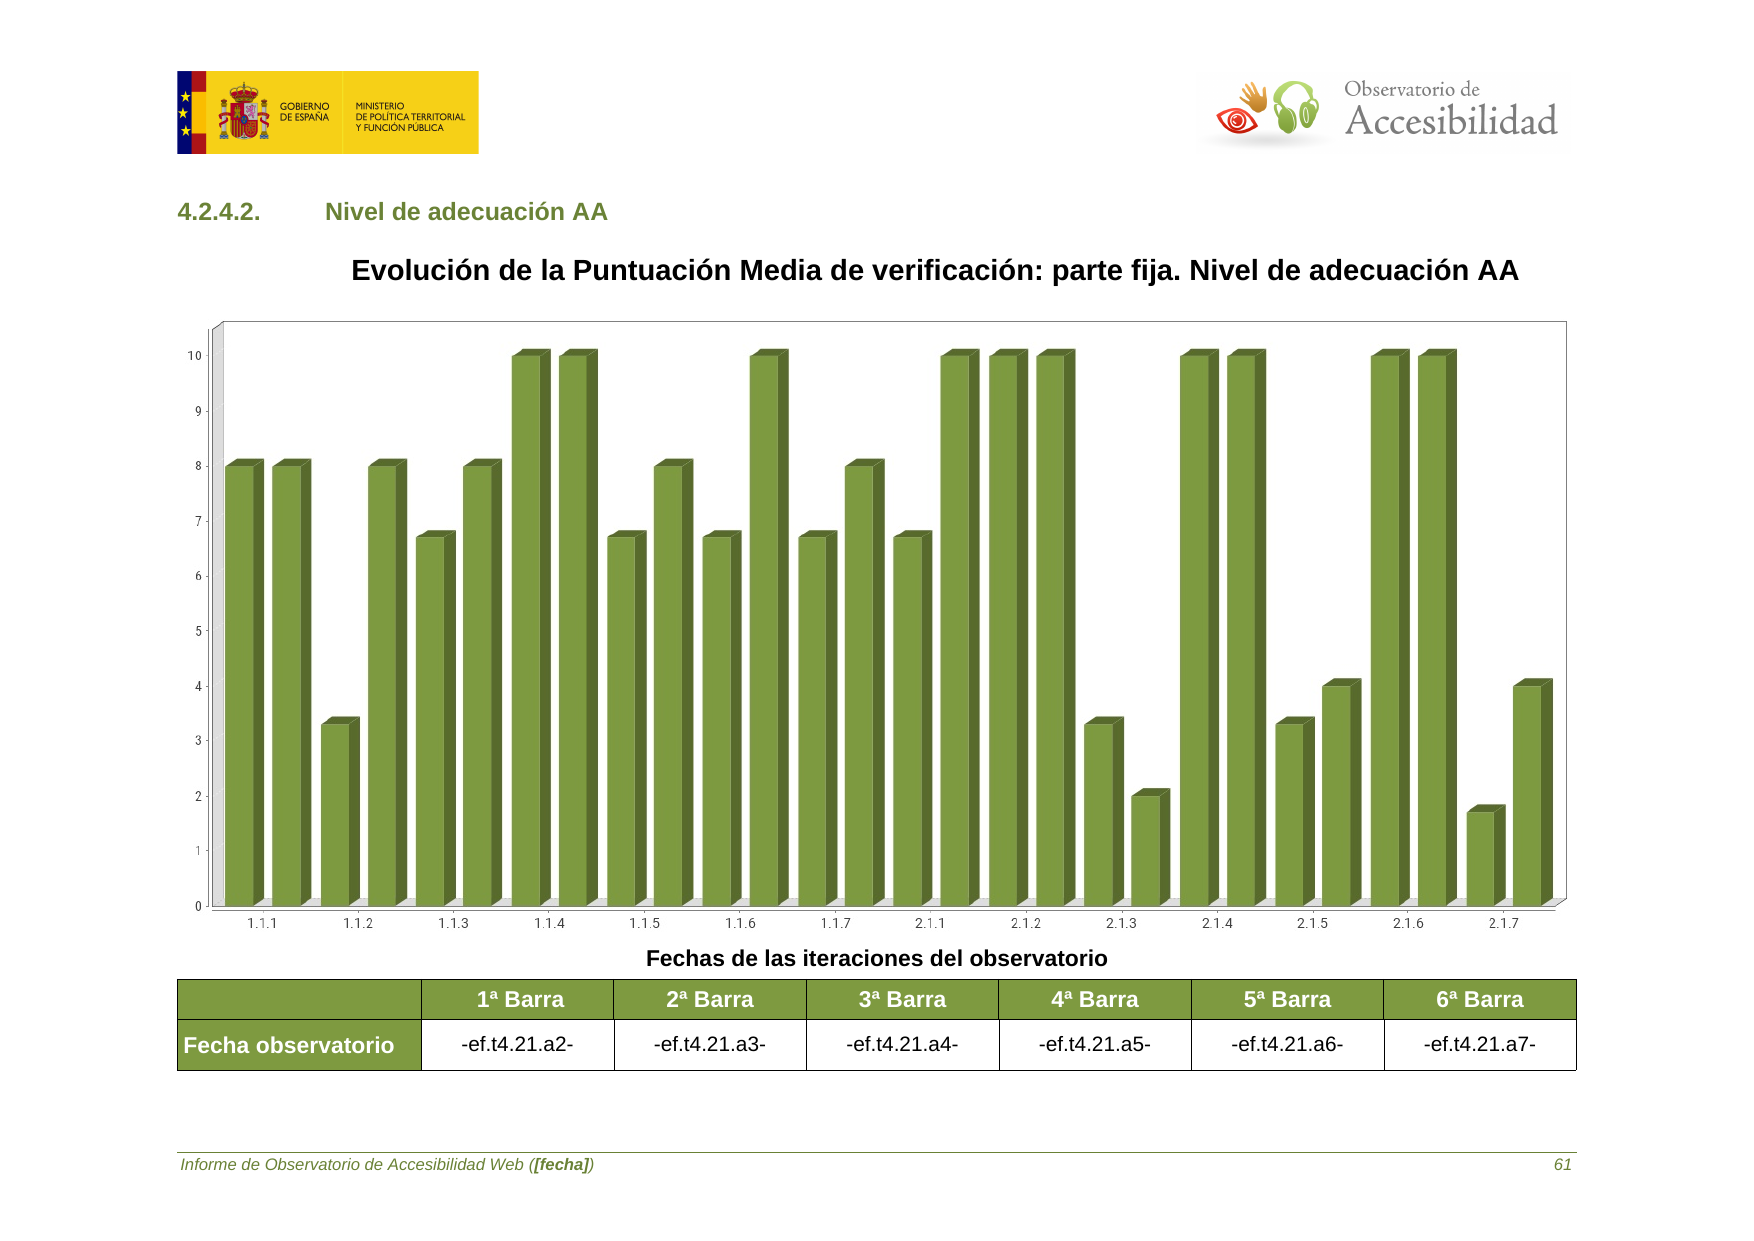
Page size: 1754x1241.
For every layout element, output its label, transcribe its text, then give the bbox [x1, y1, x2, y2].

table_cell -ef.t4.21.a7- [1385, 1020, 1576, 1070]
table_header 5ª Barra [1192, 980, 1383, 1019]
subtitle Nivel de adecuación AA [177, 197, 1577, 226]
list Evolución de la Puntuación Media de verificación: parte fija. Nivel de adecuación AA [177, 253, 1577, 287]
table_header 3ª Barra [807, 980, 998, 1019]
table_cell Fecha observatorio [178, 1020, 421, 1070]
table_header 2ª Barra [614, 980, 806, 1019]
table_header 4ª Barra [999, 980, 1191, 1019]
table_cell -ef.t4.21.a5- [1000, 1020, 1191, 1070]
picture [177, 71, 479, 154]
table_header [178, 980, 421, 1019]
picture [177, 312, 1577, 937]
table_cell -ef.t4.21.a2- [422, 1020, 614, 1070]
table_cell -ef.t4.21.a3- [615, 1020, 806, 1070]
table_cell -ef.t4.21.a6- [1192, 1020, 1384, 1070]
table_header 6ª Barra [1384, 980, 1576, 1019]
table_header 1ª Barra [422, 980, 613, 1019]
text Fechas de las iteraciones del observatorio [177, 937, 1577, 971]
table_cell -ef.t4.21.a4- [807, 1020, 999, 1070]
picture [1196, 72, 1572, 154]
